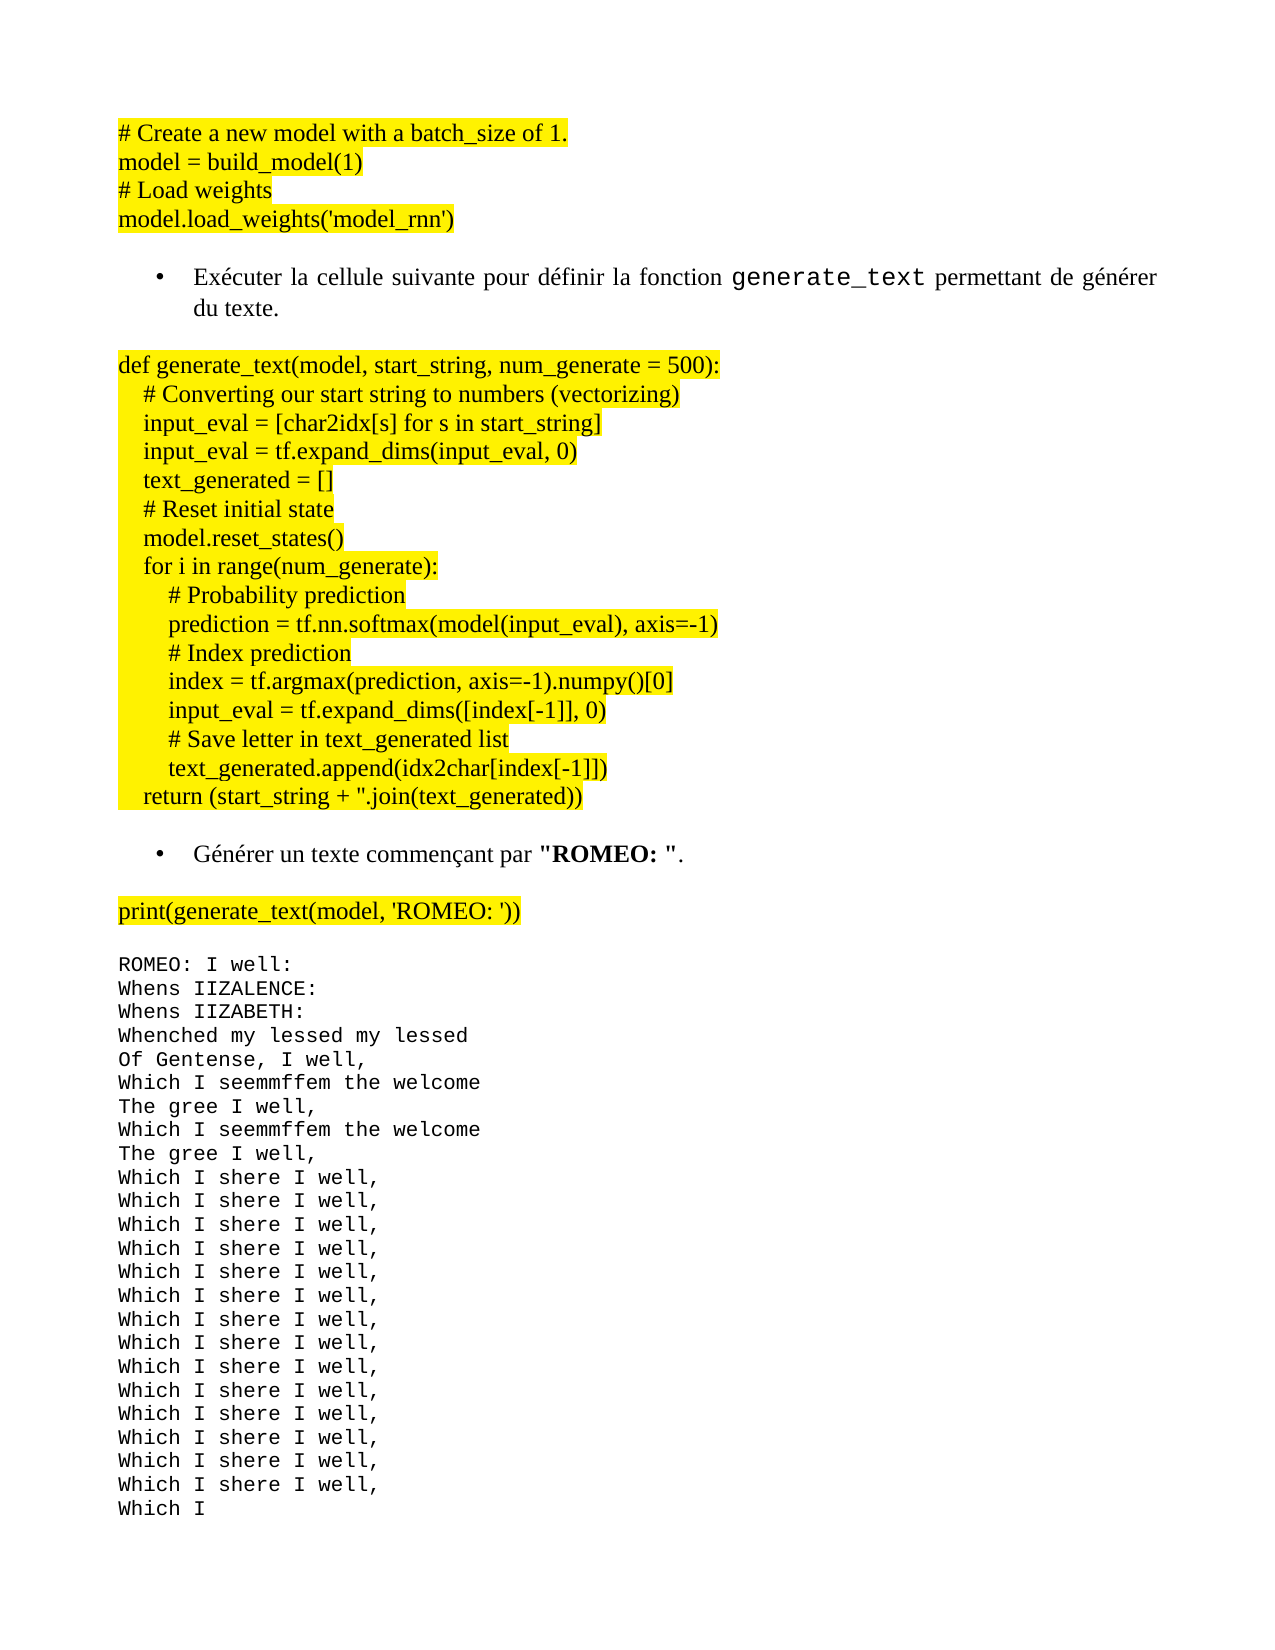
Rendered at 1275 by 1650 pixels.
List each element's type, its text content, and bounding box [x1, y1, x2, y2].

text def generate_text(model, start_string, num_generate = 500): [118, 350, 1157, 379]
text Whens IIZALENCE: [118, 978, 1157, 1001]
text index = tf.argmax(prediction, axis=-1).numpy()[0] [118, 666, 1157, 695]
text for i in range(num_generate): [118, 551, 1157, 580]
text Which I shere I well, [118, 1332, 1157, 1356]
text Which I shere I well, [118, 1427, 1157, 1451]
text # Save letter in text_generated list [118, 724, 1157, 753]
text Of Gentense, I well, [118, 1048, 1157, 1072]
text Which I seemmffem the welcome [118, 1119, 1157, 1143]
text # Load weights [118, 176, 1157, 204]
text Which I shere I well, [118, 1451, 1157, 1474]
text prediction = tf.nn.softmax(model(input_eval), axis=-1) [118, 609, 1157, 638]
text Whens IIZABETH: [118, 1001, 1157, 1025]
text Which I shere I well, [118, 1238, 1157, 1261]
text # Converting our start string to numbers (vectorizing) [118, 379, 1157, 408]
text model = build_model(1) [118, 147, 1157, 176]
text Which I shere I well, [118, 1379, 1157, 1403]
text text_generated = [] [118, 465, 1157, 494]
text Which I shere I well, [118, 1403, 1157, 1427]
text Which I shere I well, [118, 1309, 1157, 1332]
text Whenched my lessed my lessed [118, 1025, 1157, 1048]
text ROMEO: I well: [118, 954, 1157, 978]
list Exécuter la cellule suivante pour définir la fonction generate_text permettant de générer du texte. [156, 262, 1157, 321]
list Générer un texte commençant par "ROMEO: ". [156, 839, 1157, 868]
text The gree I well, [118, 1143, 1157, 1167]
text model.load_weights('model_rnn') [118, 204, 1157, 233]
text Which I shere I well, [118, 1474, 1157, 1498]
text # Create a new model with a batch_size of 1. [118, 118, 1157, 147]
text model.reset_states() [118, 523, 1157, 551]
text Which I [118, 1498, 1157, 1521]
text Which I shere I well, [118, 1356, 1157, 1379]
text return (start_string + ''.join(text_generated)) [118, 781, 1157, 810]
text input_eval = tf.expand_dims([index[-1]], 0) [118, 695, 1157, 724]
text Which I shere I well, [118, 1214, 1157, 1238]
text # Index prediction [118, 638, 1157, 666]
text Which I shere I well, [118, 1285, 1157, 1309]
text input_eval = [char2idx[s] for s in start_string] [118, 408, 1157, 436]
text Which I seemmffem the welcome [118, 1072, 1157, 1096]
text # Reset initial state [118, 494, 1157, 523]
text Which I shere I well, [118, 1261, 1157, 1285]
text print(generate_text(model, 'ROMEO: ')) [118, 896, 1157, 925]
text The gree I well, [118, 1096, 1157, 1119]
text Which I shere I well, [118, 1190, 1157, 1214]
text input_eval = tf.expand_dims(input_eval, 0) [118, 436, 1157, 465]
text text_generated.append(idx2char[index[-1]]) [118, 753, 1157, 781]
text # Probability prediction [118, 580, 1157, 609]
text Which I shere I well, [118, 1167, 1157, 1190]
